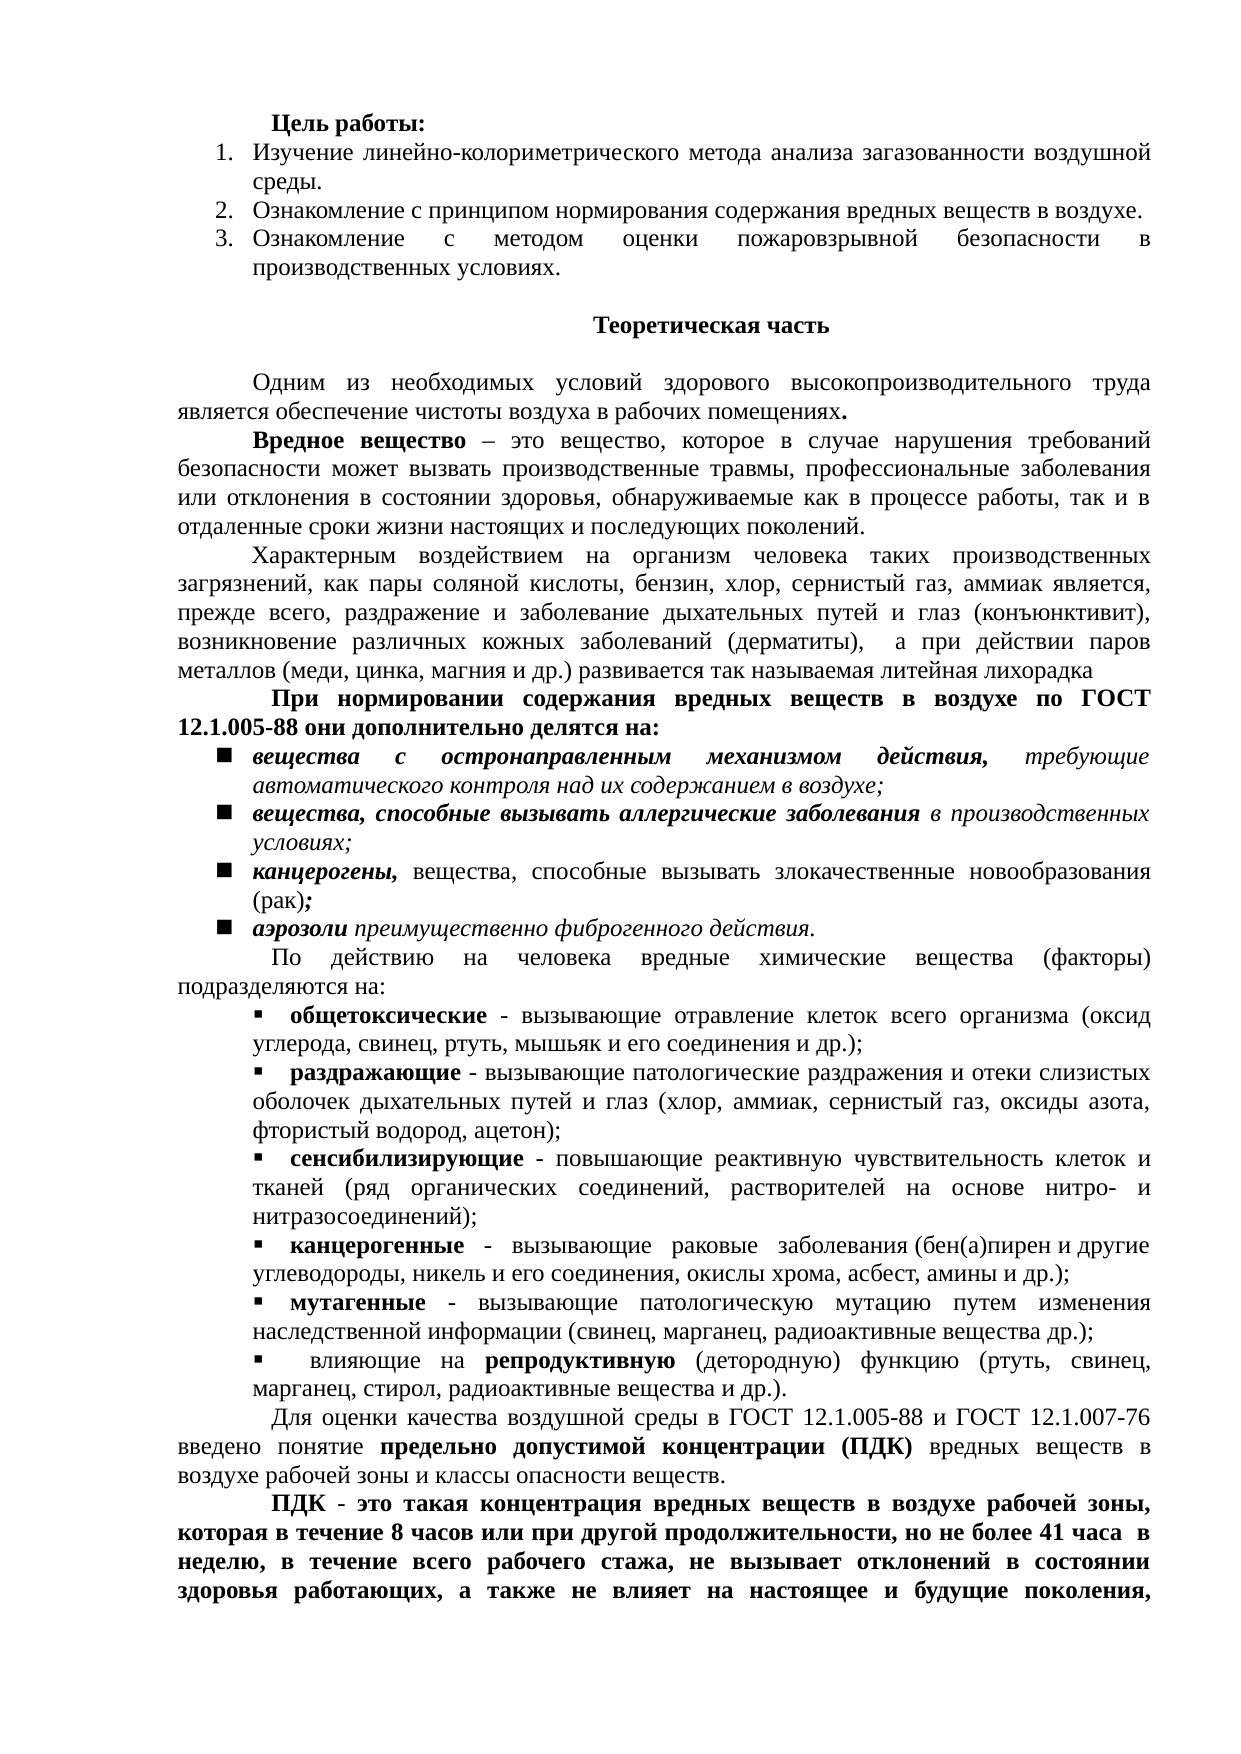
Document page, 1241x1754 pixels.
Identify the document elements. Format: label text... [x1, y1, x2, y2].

list Изучение линейно-колориметрического метода анализа загазованности воздушной среды. [215, 137, 1152, 195]
subtitle Цель работы: [177, 108, 1152, 137]
text При нормировании содержания вредных веществ в воздухе по ГОСТ 12.1.005-88 они дополнительно делятся на: [177, 683, 1152, 741]
list сенсибилизирующие - повышающие реактивную чувствительность клеток и тканей (ряд органических соединений, растворителей на основе нитро- и нитразосоединений); [252, 1143, 1152, 1230]
list раздражающие - вызывающие патологические раздражения и отеки слизистых оболочек дыхательных путей и глаз (хлор, аммиак, сернистый газ, оксиды азота, фтористый водород, ацетон); [252, 1057, 1152, 1143]
list канцерогенные - вызывающие раковые заболевания (бен(а)пирен и другие углеводороды, никель и его соединения, окислы хрома, асбест, амины и др.); [252, 1230, 1152, 1287]
list аэрозоли преимущественно фиброгенного действия. [215, 913, 1152, 942]
list мутагенные - вызывающие патологическую мутацию путем изменения наследственной информации (свинец, марганец, радиоактивные вещества др.); [252, 1287, 1152, 1345]
text Вредное вещество – это вещество, которое в случае нарушения требований безопасности может вызвать производственные травмы, профессиональные заболевания или отклонения в состоянии здоровья, обнаруживаемые как в процессе работы, так и в отдаленные сроки жизни настоящих и последующих поколений. [177, 425, 1152, 540]
text ПДК - это такая концентрация вредных веществ в воздухе рабочей зоны, которая в течение 8 часов или при другой продолжительности, но не более 41 часа в неделю, в течение всего рабочего стажа, не вызывает отклонений в состоянии здоровья работающих, а также не влияет на настоящее и будущие поколения, [177, 1488, 1152, 1603]
text Характерным воздействием на организм человека таких производственных загрязнений, как пары соляной кислоты, бензин, хлор, сернистый газ, аммиак является, прежде всего, раздражение и заболевание дыхательных путей и глаз (конъюнктивит), возникновение различных кожных заболеваний (дерматиты), а при действии паров металлов (меди, цинка, магния и др.) развивается так называемая литейная лихорадка [177, 540, 1152, 683]
text По действию на человека вредные химические вещества (факторы) подразделяются на: [177, 942, 1152, 1000]
list общетоксические - вызывающие отравление клеток всего организма (оксид углерода, свинец, ртуть, мышьяк и его соединения и др.); [252, 1000, 1152, 1057]
text Для оценки качества воздушной среды в ГОСТ 12.1.005-88 и ГОСТ 12.1.007-76 введено понятие предельно допустимой концентрации (ПДК) вредных веществ в воздухе рабочей зоны и классы опасности веществ. [177, 1402, 1152, 1488]
list влияющие на репродуктивную (детородную) функцию (ртуть, свинец, марганец, стирол, радиоактивные вещества и др.). [252, 1345, 1152, 1402]
list вещества, способные вызывать аллергические заболевания в производственных условиях; [215, 798, 1152, 856]
list Ознакомление с методом оценки пожаровзрывной безопасности в производственных условиях. [215, 223, 1152, 281]
list Ознакомление с принципом нормирования содержания вредных веществ в воздухе. [215, 195, 1152, 223]
subtitle Теоретическая часть [177, 310, 1152, 338]
text Одним из необходимых условий здорового высокопроизводительного труда является обеспечение чистоты воздуха в рабочих помещениях. [177, 367, 1152, 425]
list канцерогены, вещества, способные вызывать злокачественные новообразования (рак); [215, 856, 1152, 913]
list вещества с остронаправленным механизмом действия, требующие автоматического контроля над их содержанием в воздухе; [215, 741, 1152, 798]
